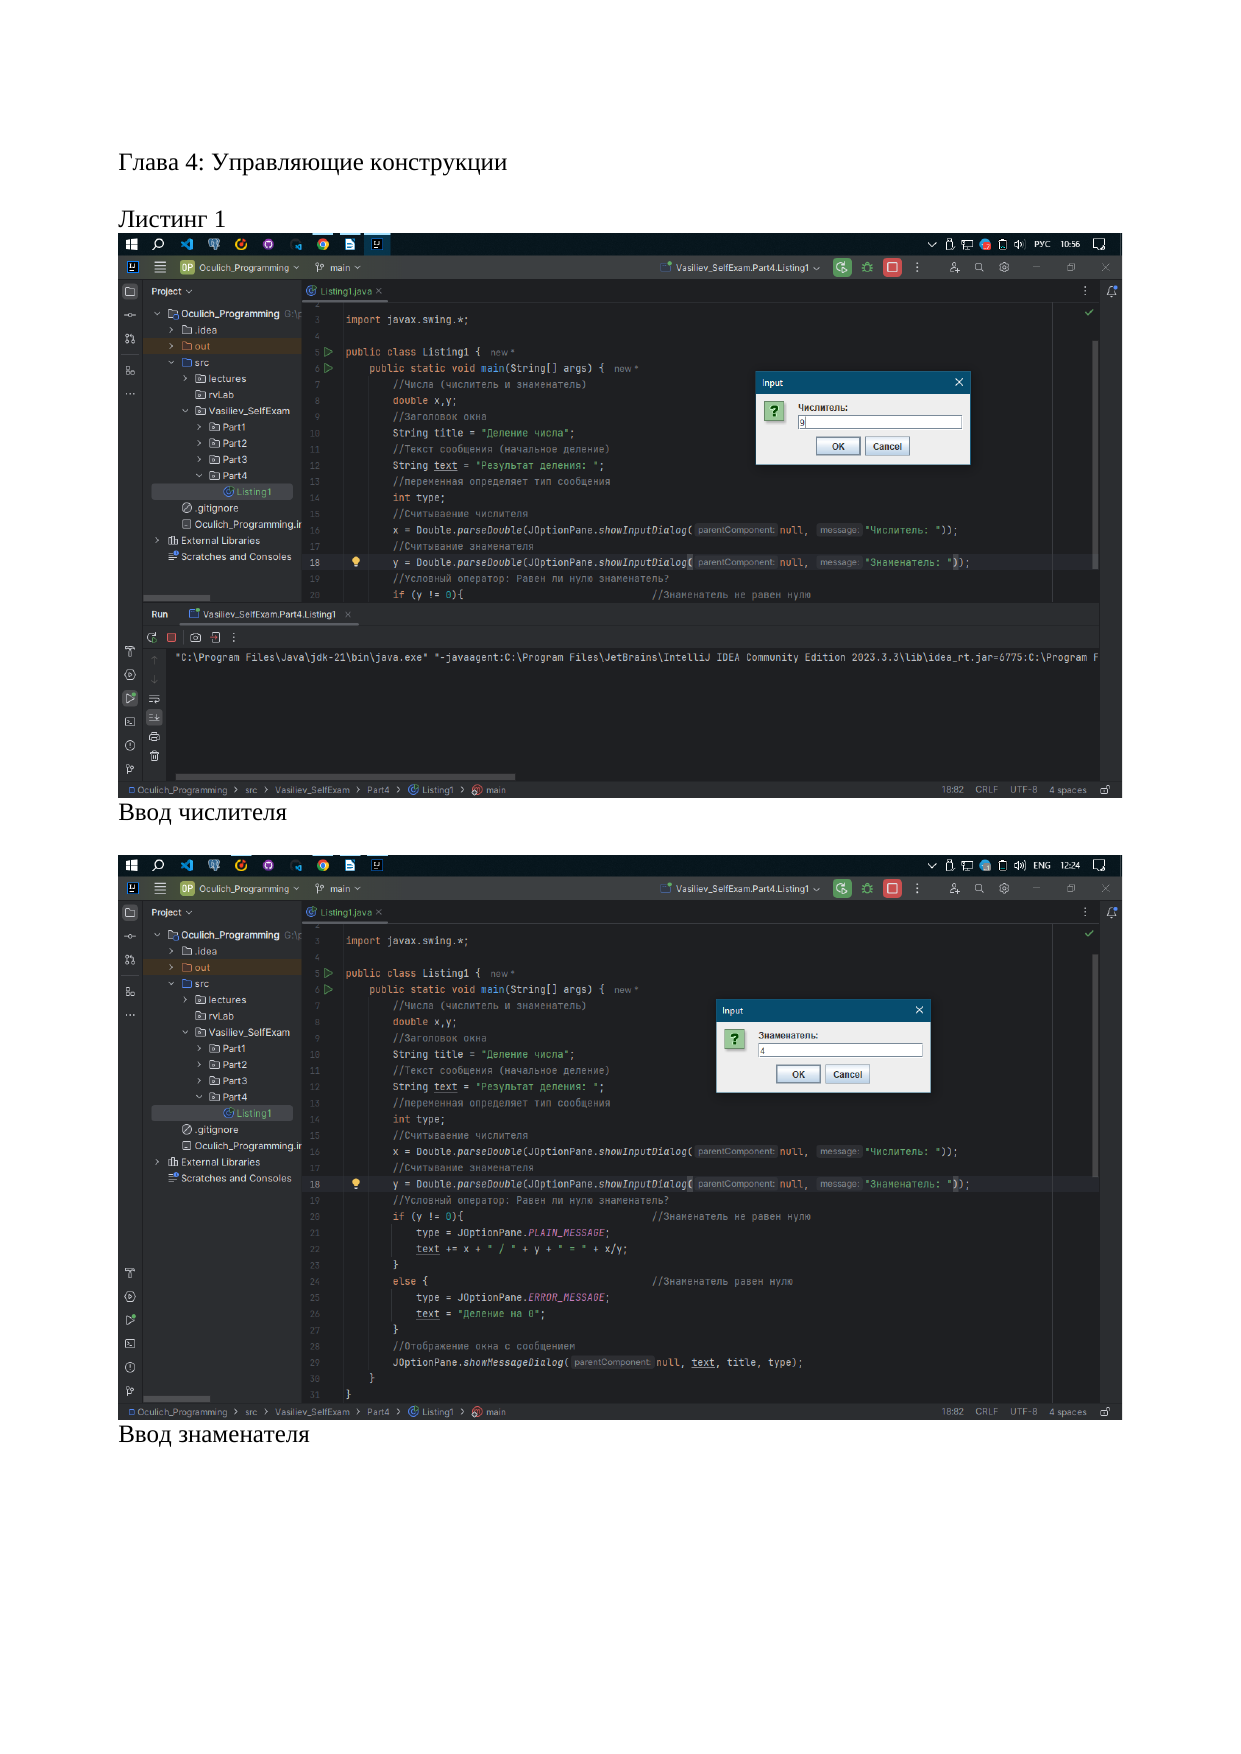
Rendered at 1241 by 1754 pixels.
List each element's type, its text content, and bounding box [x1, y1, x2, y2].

picture [118, 233, 1123, 798]
text Глава 4: Управляющие конструкции [118, 147, 1122, 176]
text Ввод числителя [118, 798, 1122, 826]
picture [118, 855, 1123, 1420]
text Листинг 1 [118, 204, 1122, 233]
text Ввод знаменателя [118, 1420, 1122, 1448]
